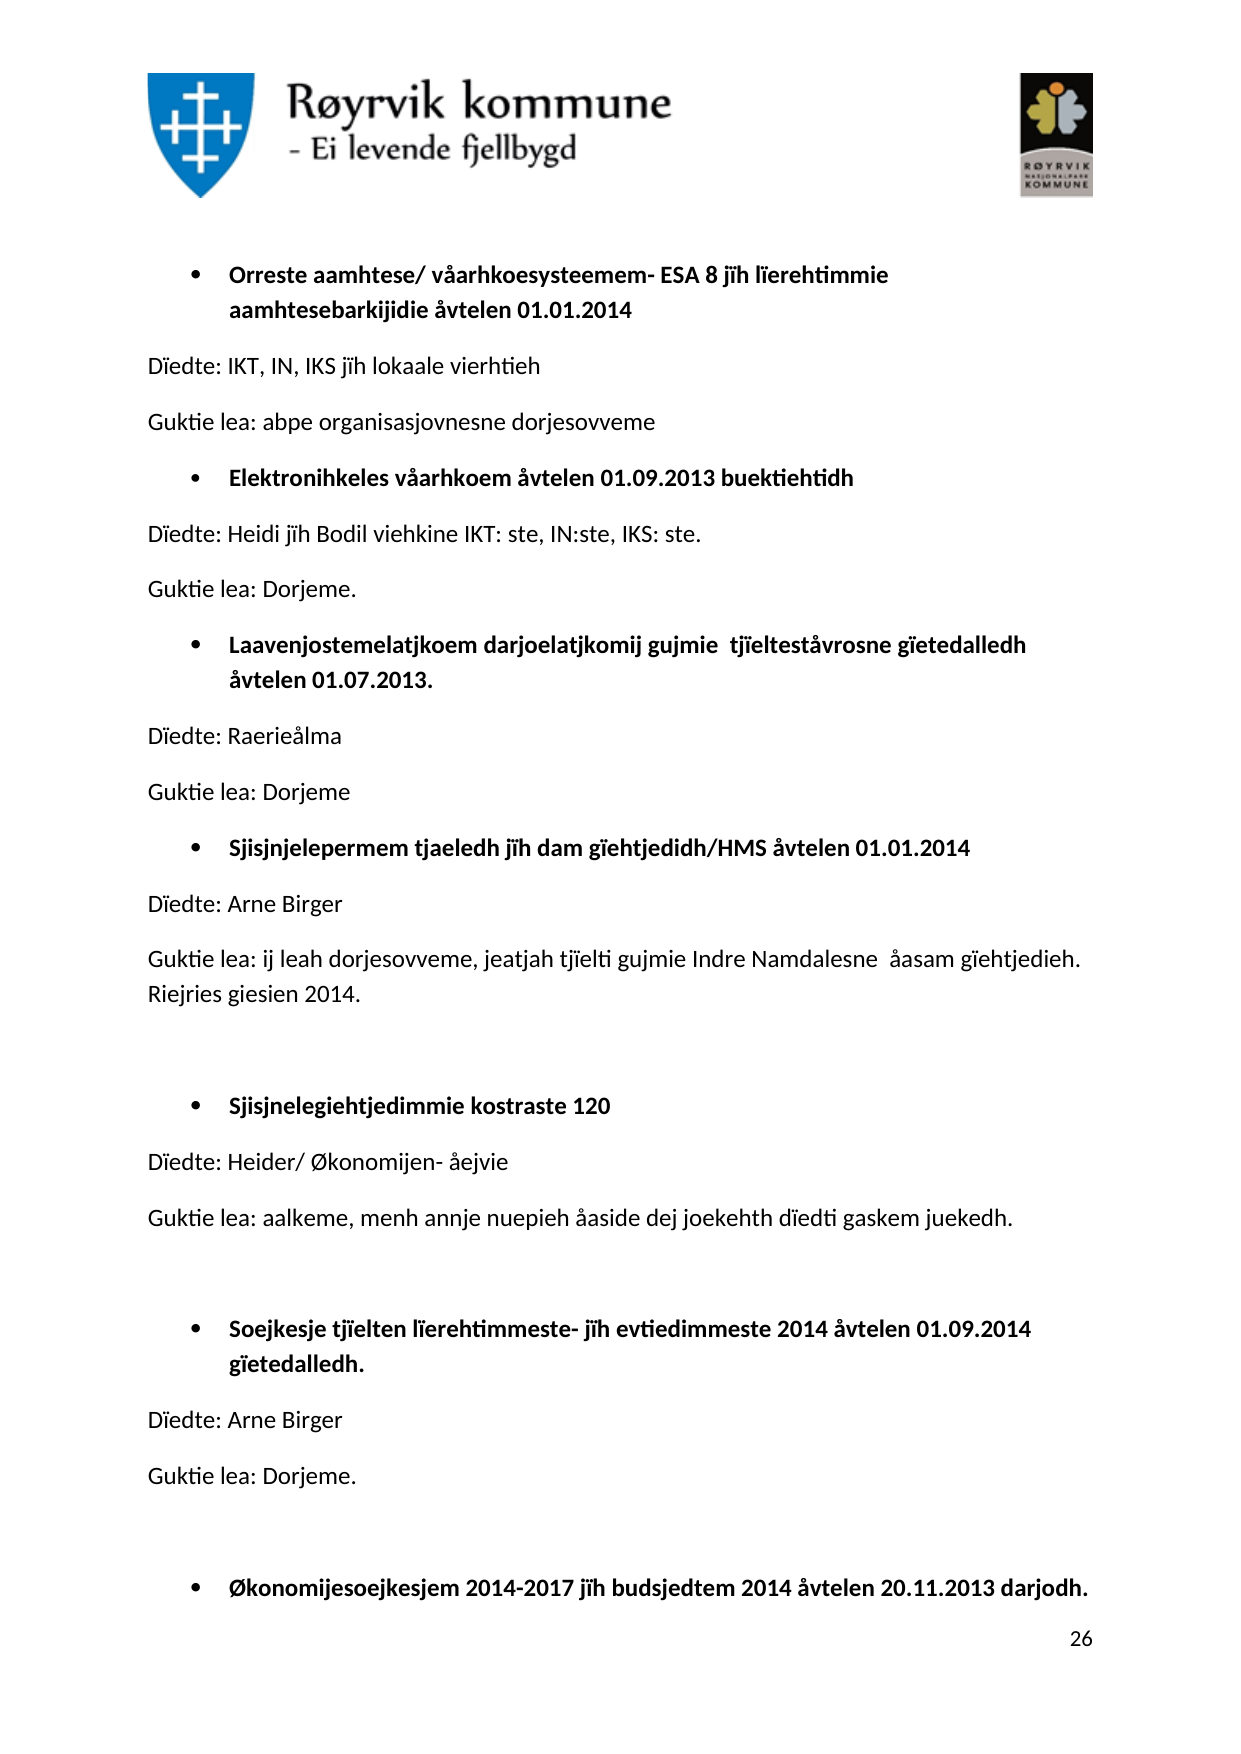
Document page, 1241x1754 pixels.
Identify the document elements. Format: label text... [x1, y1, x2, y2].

list Soejkesje tjïelten lïerehtimmeste- jïh evtiedimmeste 2014 åvtelen 01.09.2014 gïetedalledh. [191, 1313, 1093, 1379]
text Dïedte: Arne Birger [148, 888, 1093, 918]
list Laavenjostemelatjkoem darjoelatjkomij gujmie tjïelteståvrosne gïetedalledh åvtelen 01.07.2013. [191, 629, 1093, 695]
text Guktie lea: Dorjeme [148, 776, 1093, 807]
list Orreste aamhtese/ våarhkoesysteemem- ESA 8 jïh lïerehtimmie aamhtesebarkijidie åvtelen 01.01.2014 [191, 259, 1093, 325]
text Dïedte: Heidi jïh Bodil viehkine IKT: ste, IN:ste, IKS: ste. [148, 518, 1093, 548]
list Økonomijesoejkesjem 2014-2017 jïh budsjedtem 2014 åvtelen 20.11.2013 darjodh. [191, 1572, 1093, 1602]
text Guktie lea: abpe organisasjovnesne dorjesovveme [148, 406, 1093, 437]
text Dïedte: IKT, IN, IKS jïh lokaale vierhtieh [148, 350, 1093, 381]
list Sjisjnelegiehtjedimmie kostraste 120 [191, 1090, 1093, 1121]
list Elektronihkeles våarhkoem åvtelen 01.09.2013 buektiehtidh [191, 462, 1093, 492]
text Dïedte: Raerieålma [148, 720, 1093, 751]
text Guktie lea: aalkeme, menh annje nuepieh åaside dej joekehth dïedti gaskem juekedh. [148, 1202, 1093, 1232]
text Guktie lea: ij leah dorjesovveme, jeatjah tjïelti gujmie Indre Namdalesne åasam gïehtjedieh. Riejries giesien 2014. [148, 943, 1093, 1009]
text Guktie lea: Dorjeme. [148, 573, 1093, 604]
text Dïedte: Heider/ Økonomijen- åejvie [148, 1146, 1093, 1177]
text Guktie lea: Dorjeme. [148, 1460, 1093, 1491]
text Dïedte: Arne Birger [148, 1404, 1093, 1435]
picture [147, 73, 1093, 198]
list Sjisjnjelepermem tjaeledh jïh dam gïehtjedidh/HMS åvtelen 01.01.2014 [191, 832, 1093, 862]
